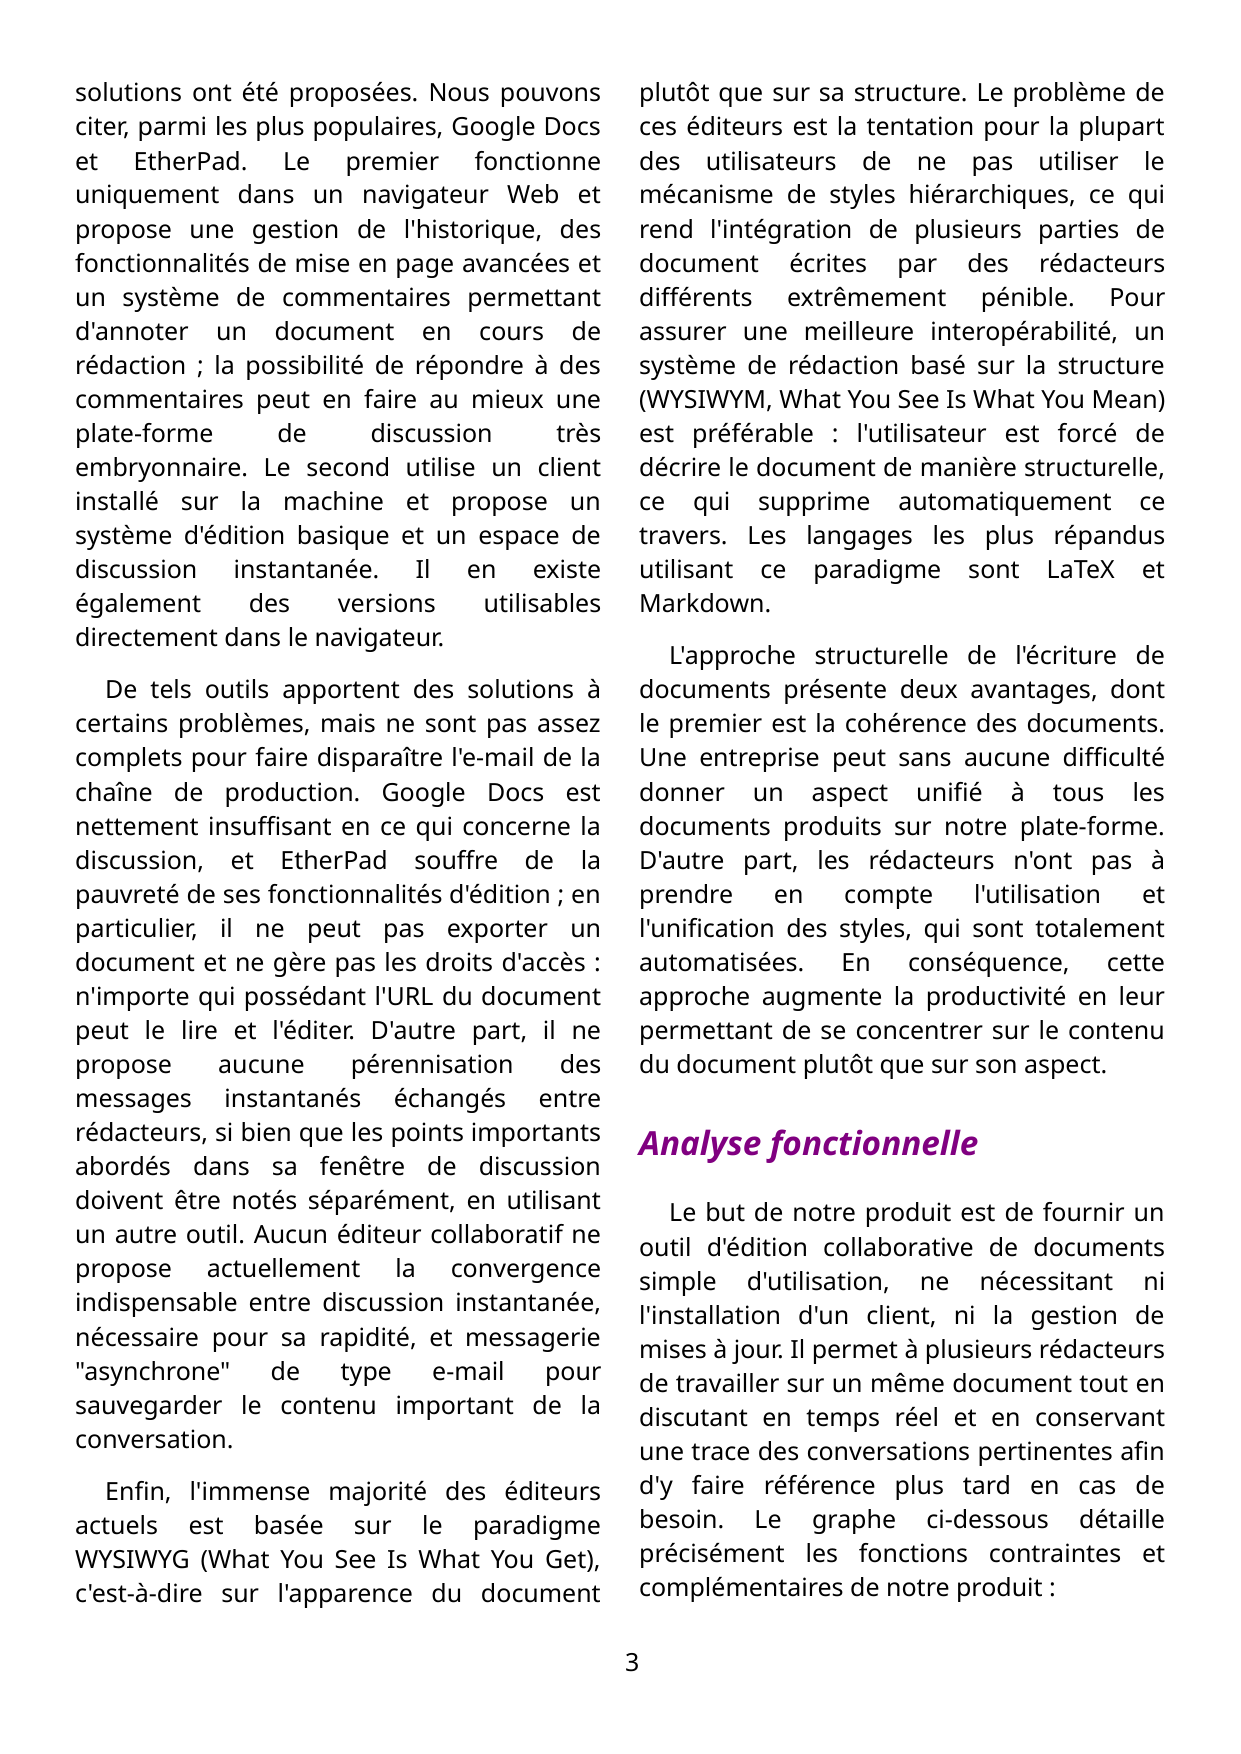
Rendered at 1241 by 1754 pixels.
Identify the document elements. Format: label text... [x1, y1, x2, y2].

text Le but de notre produit est de fournir un outil d'édition collaborative de documents simple d'utilisation, ne nécessitant ni l'installation d'un client, ni la gestion de mises à jour. Il permet à plusieurs rédacteurs de travailler sur un même document tout en discutant en temps réel et en conservant une trace des conversations pertinentes afin d'y faire référence plus tard en cas de besoin. Le graphe ci-dessous détaille précisément les fonctions contraintes et complémentaires de notre produit : [639, 1195, 1166, 1604]
text De tels outils apportent des solutions à certains problèmes, mais ne sont pas assez complets pour faire disparaître l'e-mail de la chaîne de production. Google Docs est nettement insuffisant en ce qui concerne la discussion, et EtherPad souffre de la pauvreté de ses fonctionnalités d'édition ; en particulier, il ne peut pas exporter un document et ne gère pas les droits d'accès : n'importe qui possédant l'URL du document peut le lire et l'éditer. D'autre part, il ne propose aucune pérennisation des messages instantanés échangés entre rédacteurs, si bien que les points importants abordés dans sa fenêtre de discussion doivent être notés séparément, en utilisant un autre outil. Aucun éditeur collaboratif ne propose actuellement la convergence indispensable entre discussion instantanée, nécessaire pour sa rapidité, et messagerie "asynchrone" de type e-mail pour sauvegarder le contenu important de la conversation. [75, 672, 601, 1455]
text L'approche structurelle de l'écriture de documents présente deux avantages, dont le premier est la cohérence des documents. Une entreprise peut sans aucune difficulté donner un aspect unifié à tous les documents produits sur notre plate-forme. D'autre part, les rédacteurs n'ont pas à prendre en compte l'utilisation et l'unification des styles, qui sont totalement automatisées. En conséquence, cette approche augmente la productivité en leur permettant de se concentrer sur le contenu du document plutôt que sur son aspect. [639, 638, 1166, 1081]
text plutôt que sur sa structure. Le problème de ces éditeurs est la tentation pour la plupart des utilisateurs de ne pas utiliser le mécanisme de styles hiérarchiques, ce qui rend l'intégration de plusieurs parties de document écrites par des rédacteurs différents extrêmement pénible. Pour assurer une meilleure interopérabilité, un système de rédaction basé sur la structure (WYSIWYM, What You See Is What You Mean) est préférable : l'utilisateur est forcé de décrire le document de manière structurelle, ce qui supprime automatiquement ce travers. Les langages les plus répandus utilisant ce paradigme sont LaTeX et Markdown. [639, 75, 1166, 620]
text solutions ont été proposées. Nous pouvons citer, parmi les plus populaires, Google Docs et EtherPad. Le premier fonctionne uniquement dans un navigateur Web et propose une gestion de l'historique, des fonctionnalités de mise en page avancées et un système de commentaires permettant d'annoter un document en cours de rédaction ; la possibilité de répondre à des commentaires peut en faire au mieux une plate-forme de discussion très embryonnaire. Le second utilise un client installé sur la machine et propose un système d'édition basique et un espace de discussion instantanée. Il en existe également des versions utilisables directement dans le navigateur. [75, 75, 601, 654]
subtitle Analyse fonctionnelle [639, 1120, 1166, 1165]
text Enfin, l'immense majorité des éditeurs actuels est basée sur le paradigme WYSIWYG (What You See Is What You Get), c'est-à-dire sur l'apparence du document [75, 1473, 601, 1609]
